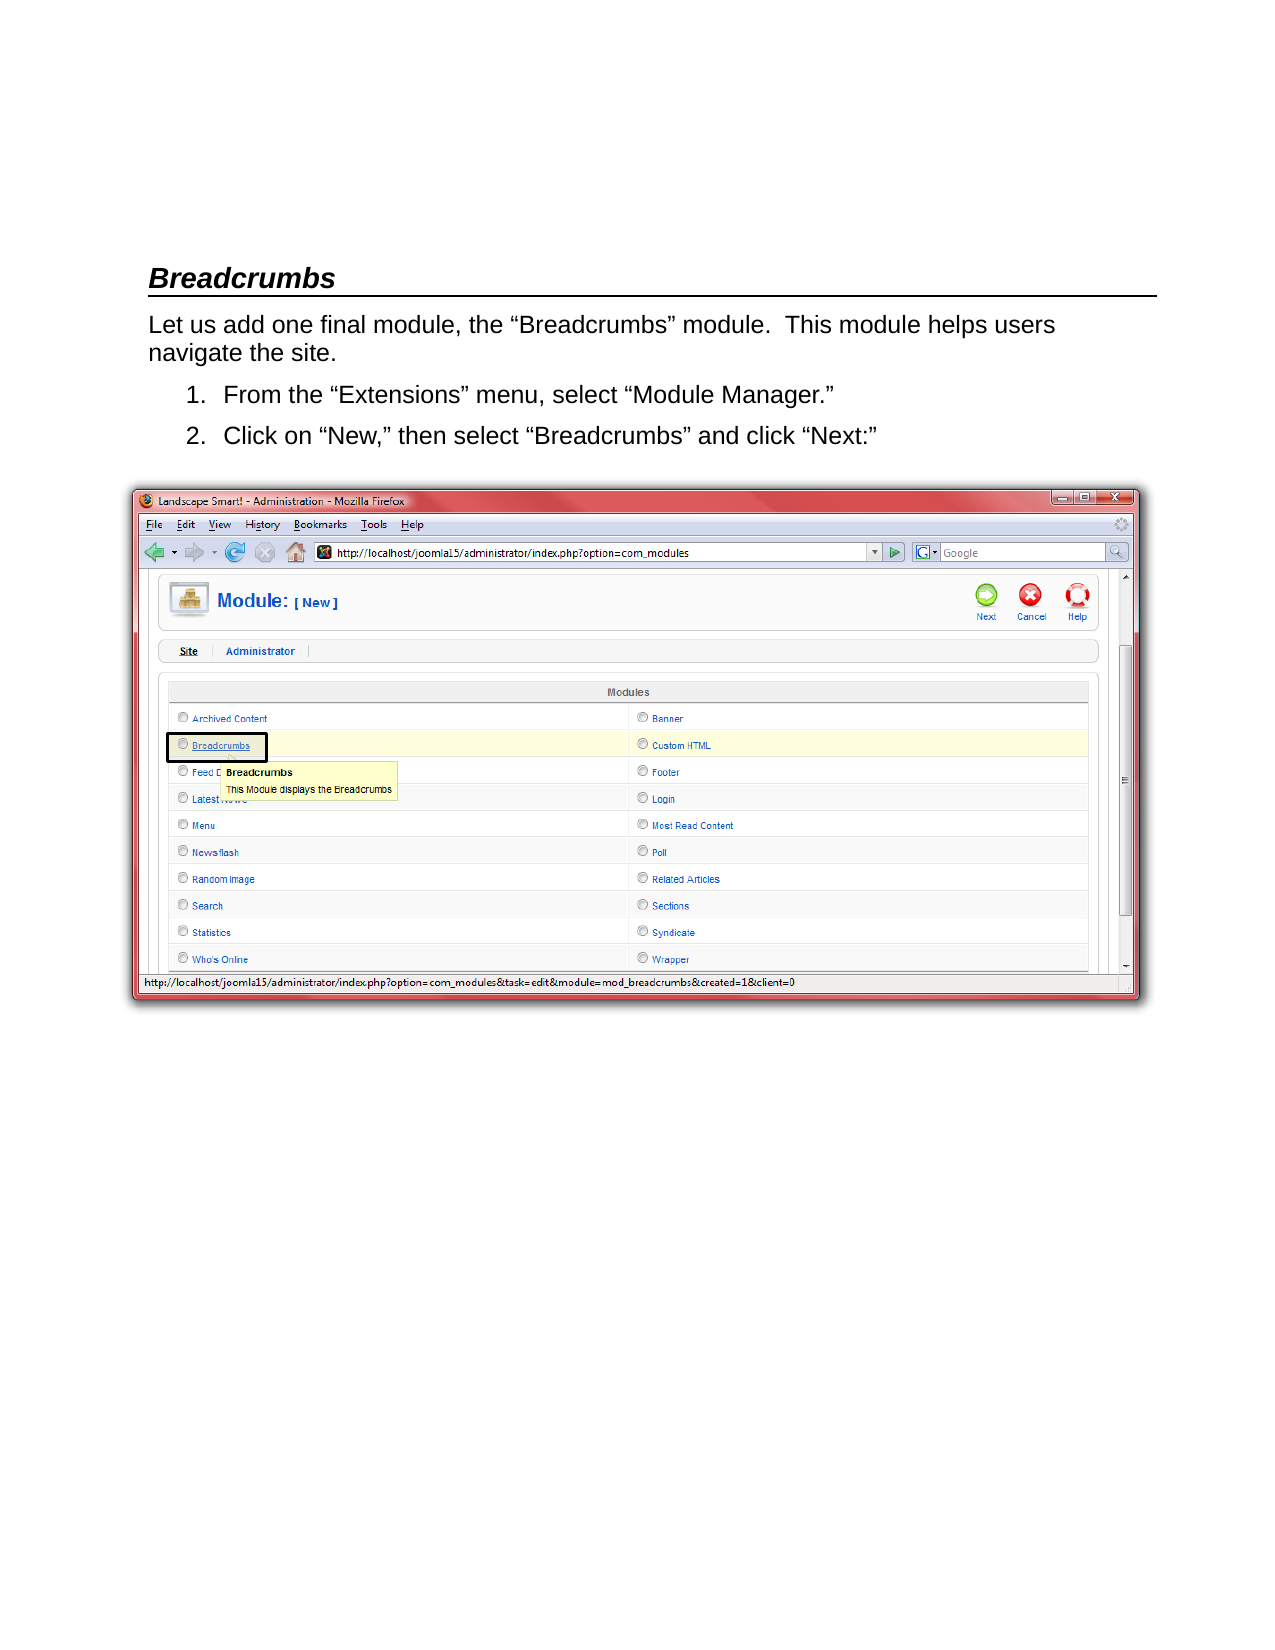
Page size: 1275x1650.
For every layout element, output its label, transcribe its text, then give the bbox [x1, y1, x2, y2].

subtitle Breadcrumbs [148, 262, 1157, 295]
text Let us add one final module, the “Breadcrumbs” module. This module helps users navigate the site. [148, 310, 1157, 367]
list Click on “New,” then select “Breadcrumbs” and click “Next:” [186, 421, 1157, 450]
picture [119, 476, 1156, 1016]
list From the “Extensions” menu, select “Module Manager.” [186, 380, 1157, 408]
